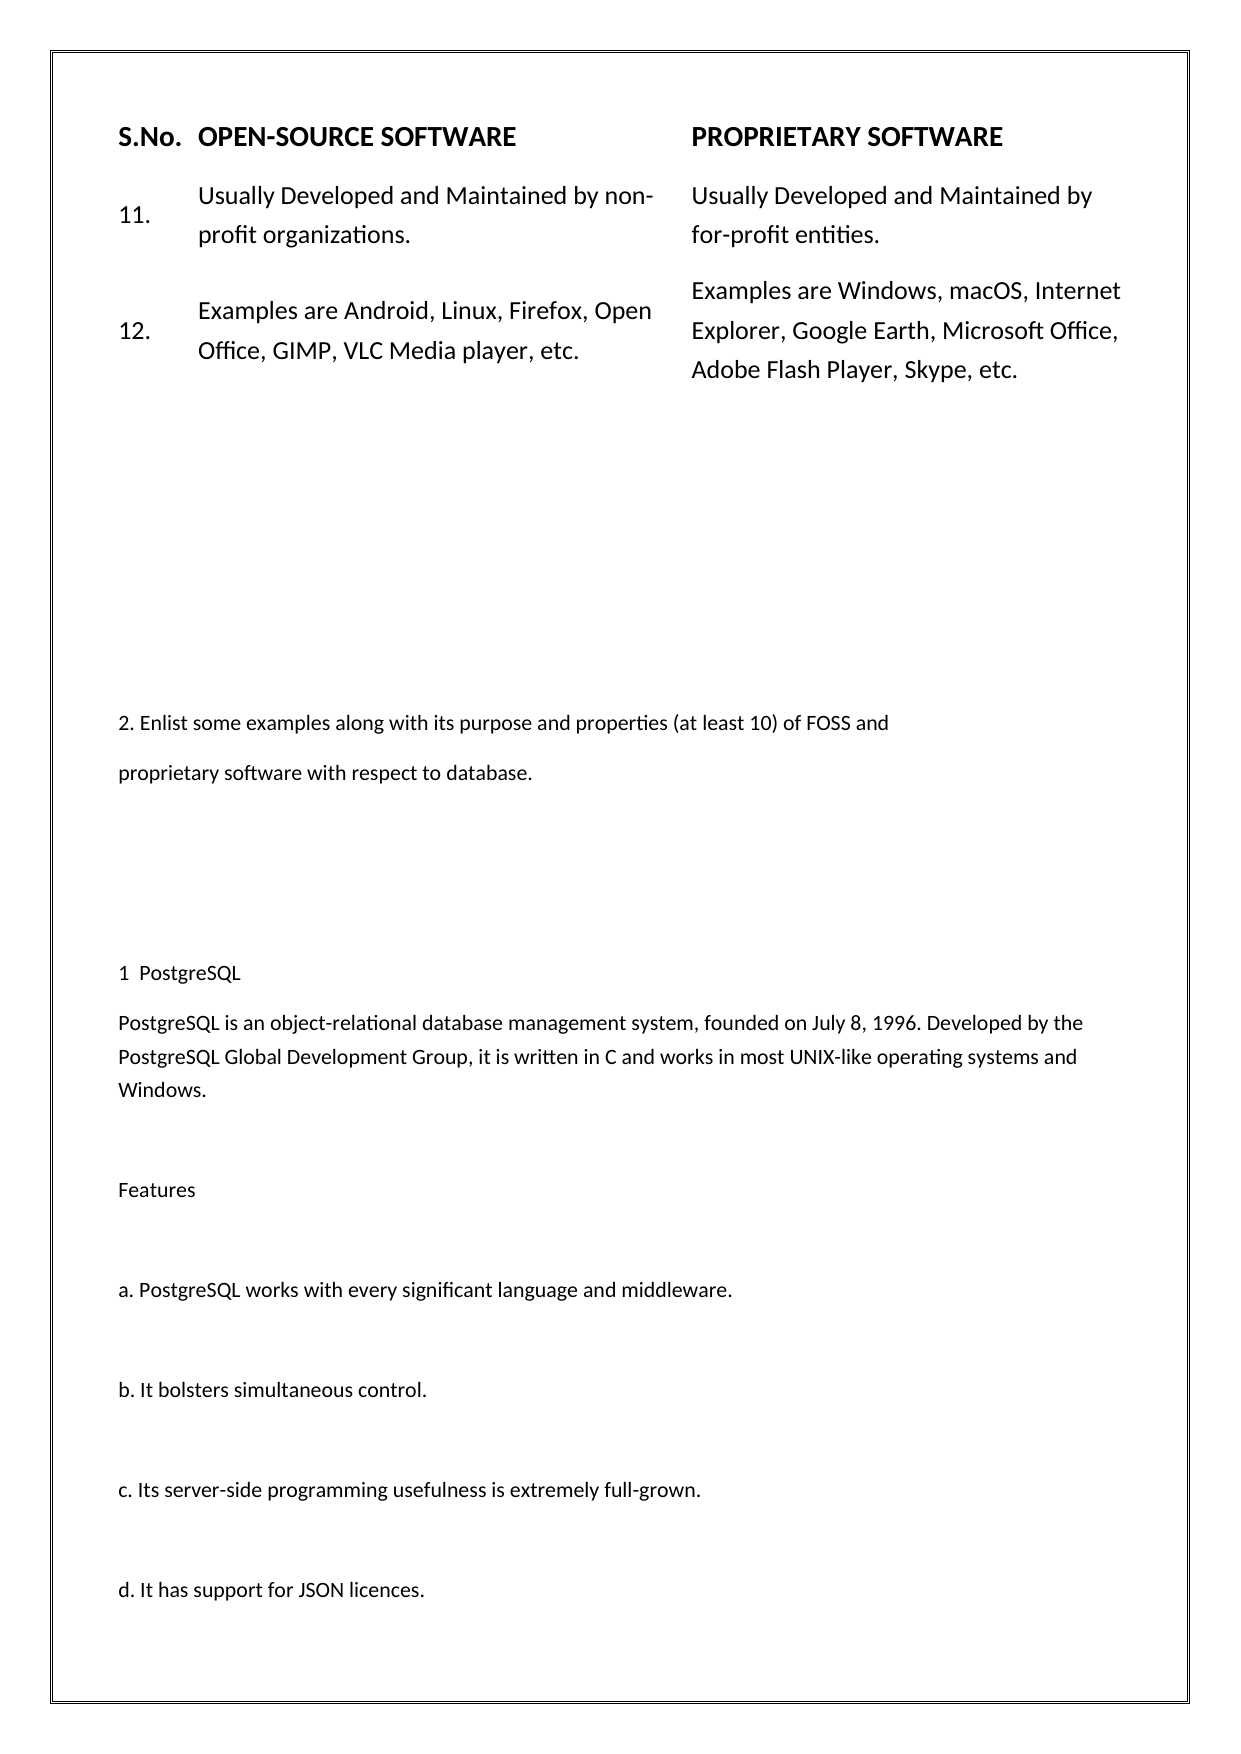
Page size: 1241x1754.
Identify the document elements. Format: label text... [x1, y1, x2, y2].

text Features [118, 1176, 1122, 1203]
table_cell Examples are Android, Linux, Firefox, Open Office, GIMP, VLC Media player, etc. [198, 274, 691, 409]
text b. It bolsters simultaneous control. [118, 1376, 1122, 1403]
table_header PROPRIETARY SOFTWARE [691, 118, 1122, 179]
table_cell 12. [118, 274, 198, 409]
text PostgreSQL is an object-relational database management system, founded on July 8, 1996. Developed by the PostgreSQL Global Development Group, it is written in C and works in most UNIX-like operating systems and Windows. [118, 1009, 1122, 1103]
table_header OPEN-SOURCE SOFTWARE [198, 118, 691, 179]
table_cell 11. [118, 179, 198, 274]
text d. It has support for JSON licences. [118, 1576, 1122, 1603]
text 2. Enlist some examples along with its purpose and properties (at least 10) of FOSS and [118, 709, 1122, 736]
text 1 PostgreSQL [118, 959, 1122, 986]
table_cell Examples are Windows, macOS, Internet Explorer, Google Earth, Microsoft Office, Adobe Flash Player, Skype, etc. [691, 274, 1122, 409]
table_cell Usually Developed and Maintained by non-profit organizations. [198, 179, 691, 274]
table_header S.No. [118, 118, 198, 179]
text proprietary software with respect to database. [118, 759, 1122, 786]
table_cell Usually Developed and Maintained by for-profit entities. [691, 179, 1122, 274]
text c. Its server-side programming usefulness is extremely full-grown. [118, 1476, 1122, 1503]
text a. PostgreSQL works with every significant language and middleware. [118, 1276, 1122, 1303]
